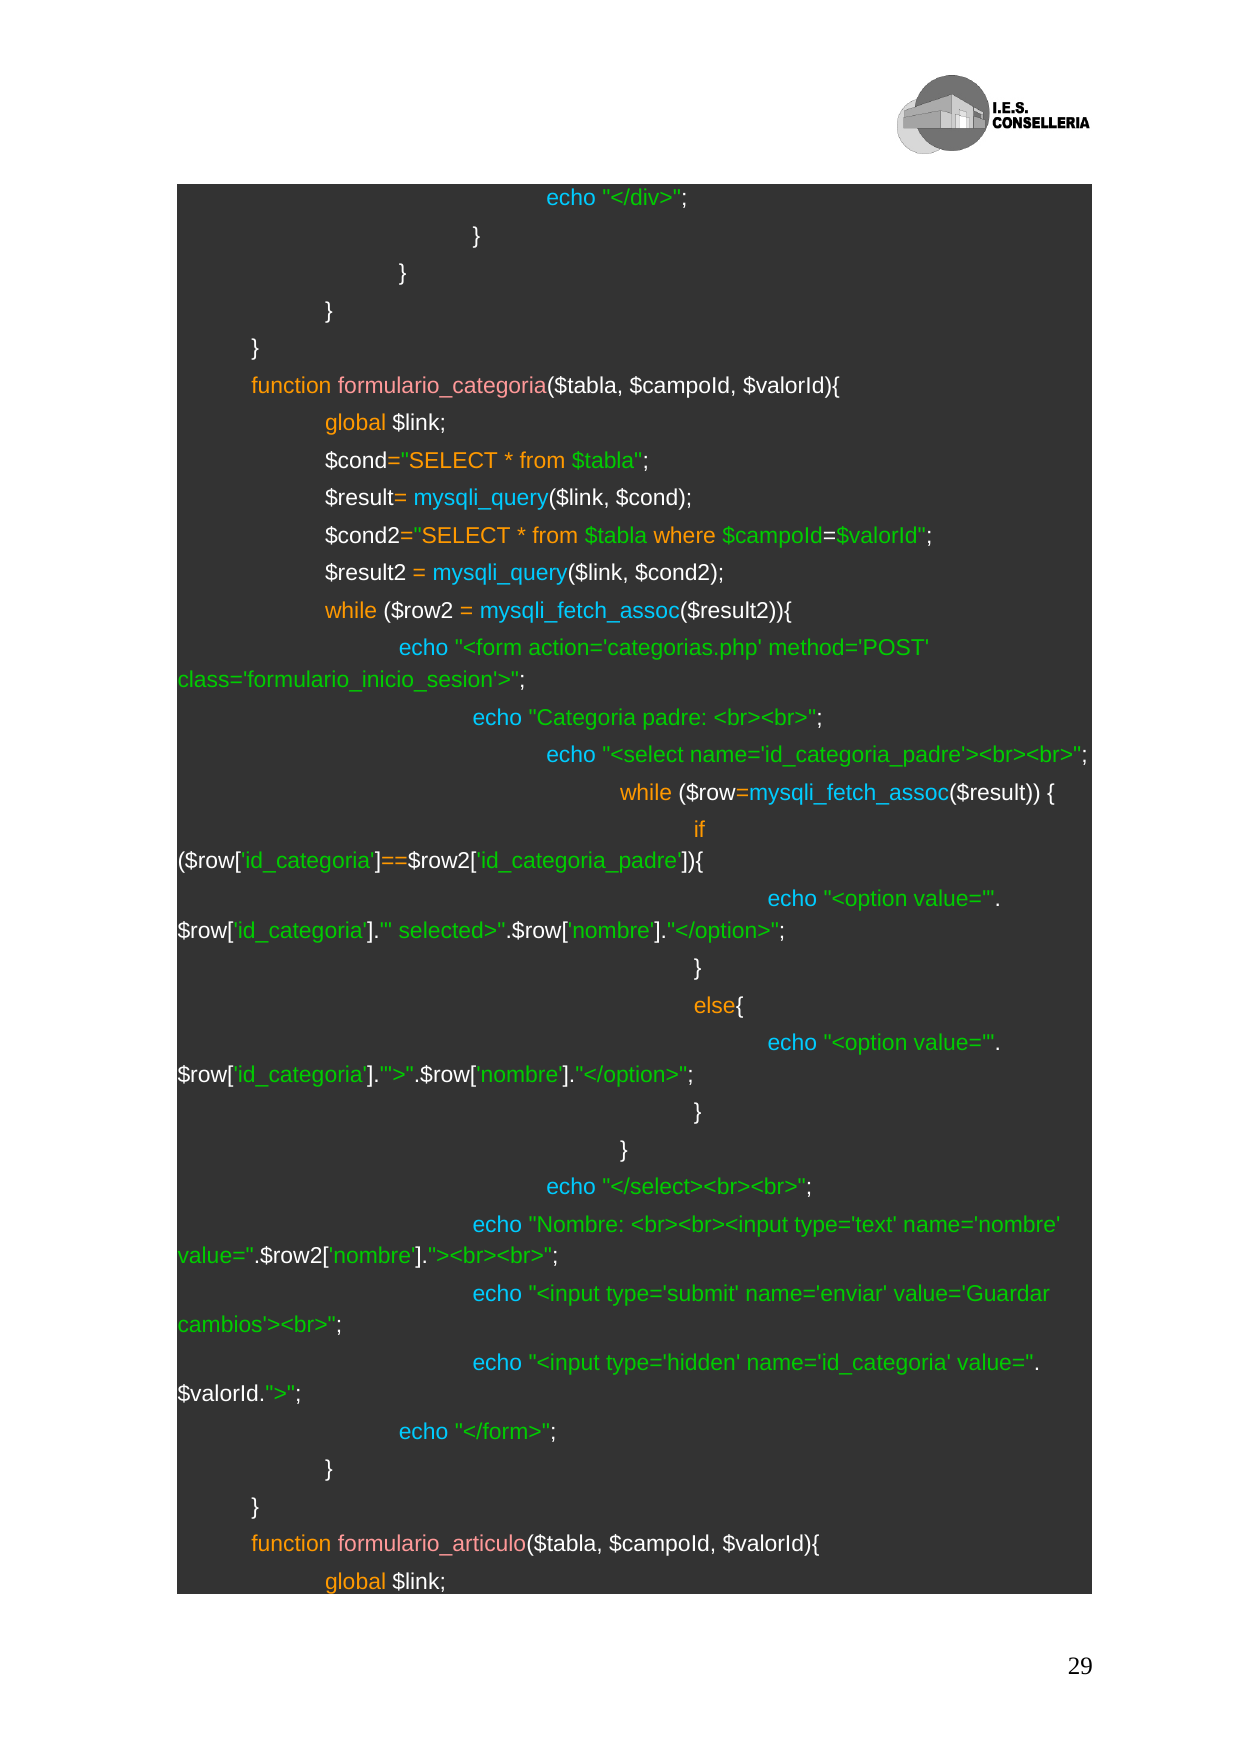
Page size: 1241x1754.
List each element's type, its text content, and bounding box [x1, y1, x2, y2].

text } [177, 1098, 1092, 1124]
text echo "Categoria padre: <br><br>"; [177, 703, 1092, 730]
text $cond2="SELECT * from $tabla where $campoId=$valorId"; [177, 522, 1092, 548]
text echo "<option value='".$row['id_categoria']."'>".$row['nombre']."</option>"; [177, 1029, 1092, 1087]
text } [177, 954, 1092, 980]
text echo "<input type='hidden' name='id_categoria' value=".$valorId.">"; [177, 1349, 1092, 1407]
text } [177, 297, 1092, 323]
text echo "</form>"; [177, 1418, 1092, 1444]
text } [177, 222, 1092, 248]
text } [177, 259, 1092, 286]
text $result= mysqli_query($link, $cond); [177, 484, 1092, 511]
text if ($row['id_categoria']==$row2['id_categoria_padre']){ [177, 816, 1092, 874]
text echo "</select><br><br>"; [177, 1173, 1092, 1199]
text echo "Nombre: <br><br><input type='text' name='nombre' value=".$row2['nombre']."><br><br>"; [177, 1211, 1092, 1268]
text function formulario_categoria($tabla, $campoId, $valorId){ [177, 372, 1092, 398]
text echo "<option value='".$row['id_categoria']."' selected>".$row['nombre']."</option>"; [177, 885, 1092, 943]
text echo "<input type='submit' name='enviar' value='Guardar cambios'><br>"; [177, 1280, 1092, 1338]
text echo "<select name='id_categoria_padre'><br><br>"; [177, 741, 1092, 767]
text global $link; [177, 1568, 1092, 1594]
text else{ [177, 992, 1092, 1018]
text $result2 = mysqli_query($link, $cond2); [177, 559, 1092, 586]
text echo "</div>"; [177, 184, 1092, 211]
text } [177, 1493, 1092, 1519]
text global $link; [177, 409, 1092, 436]
text } [177, 1455, 1092, 1482]
text $cond="SELECT * from $tabla"; [177, 447, 1092, 473]
text } [177, 1136, 1092, 1162]
text echo "<form action='categorias.php' method='POST' class='formulario_inicio_sesion'>"; [177, 634, 1092, 692]
text while ($row=mysqli_fetch_assoc($result)) { [177, 778, 1092, 805]
text function formulario_articulo($tabla, $campoId, $valorId){ [177, 1530, 1092, 1557]
text while ($row2 = mysqli_fetch_assoc($result2)){ [177, 597, 1092, 623]
text } [177, 334, 1092, 361]
picture [894, 73, 1093, 155]
